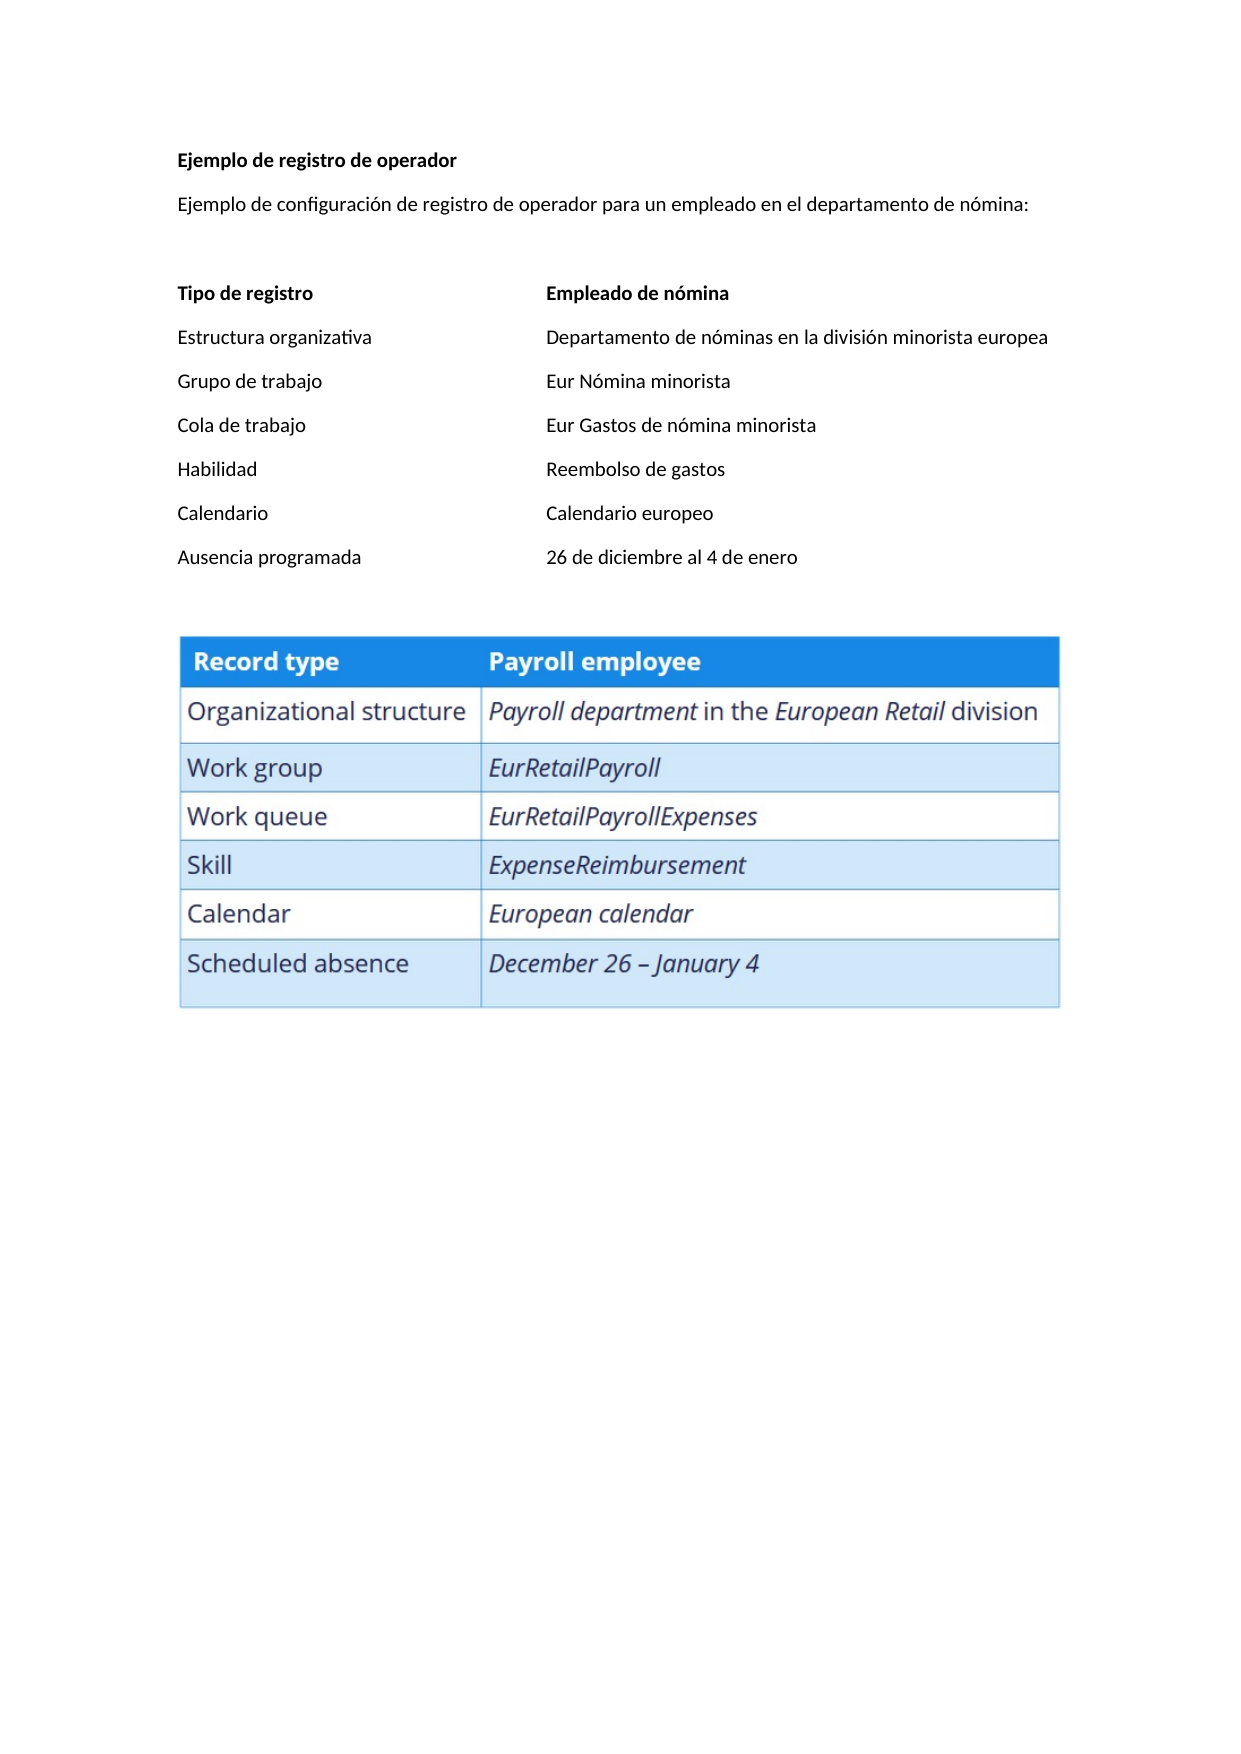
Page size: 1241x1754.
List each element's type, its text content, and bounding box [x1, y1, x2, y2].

text Cola de trabajo Eur Gastos de nómina minorista [177, 412, 1063, 437]
text Habilidad Reembolso de gastos [177, 456, 1063, 481]
text Tipo de registro Empleado de nómina [177, 280, 1063, 305]
text Ausencia programada 26 de diciembre al 4 de enero [177, 544, 1063, 569]
text Ejemplo de registro de operador [177, 148, 1063, 173]
text Estructura organizativa Departamento de nóminas en la división minorista europea [177, 324, 1063, 349]
text Ejemplo de configuración de registro de operador para un empleado en el departamento de nómina: [177, 192, 1063, 217]
text Grupo de trabajo Eur Nómina minorista [177, 368, 1063, 393]
text Calendario Calendario europeo [177, 500, 1063, 526]
picture [177, 632, 1063, 1012]
